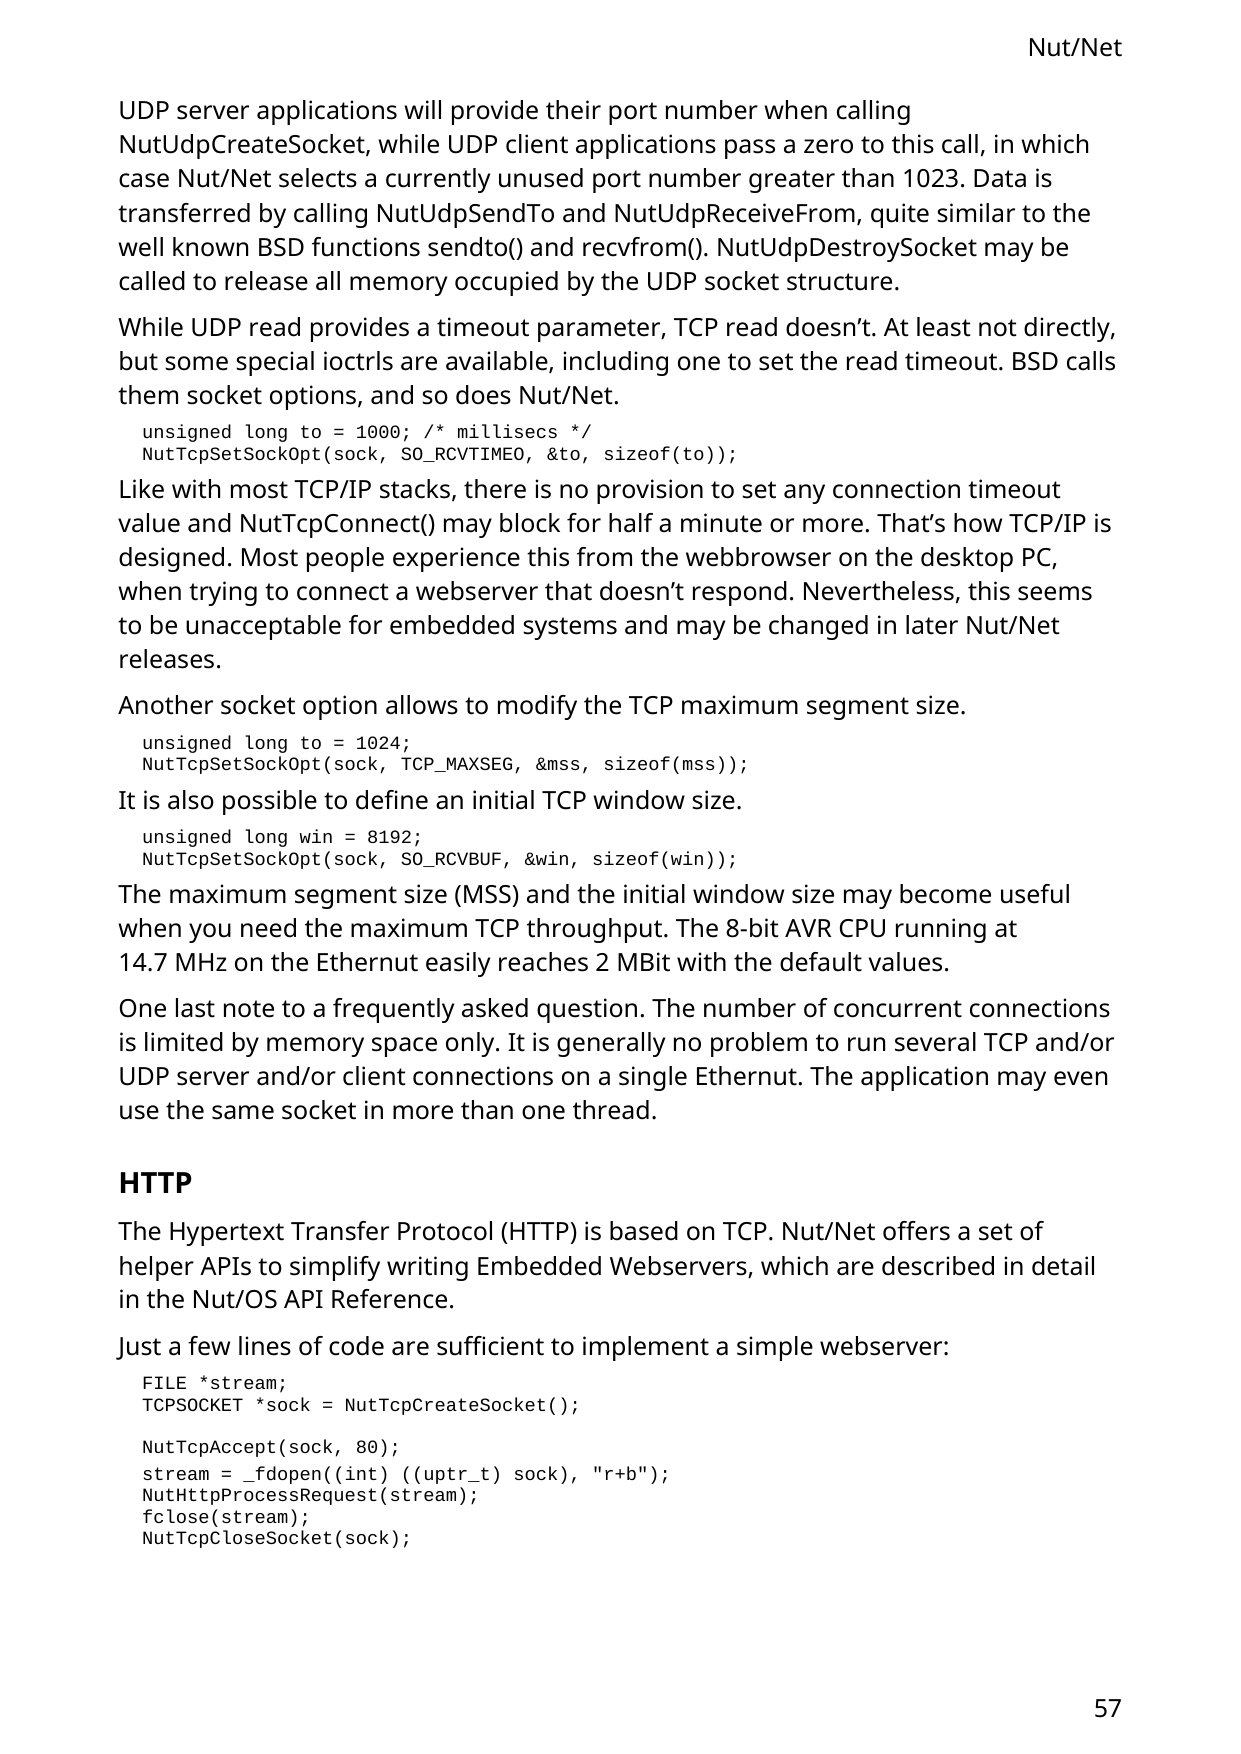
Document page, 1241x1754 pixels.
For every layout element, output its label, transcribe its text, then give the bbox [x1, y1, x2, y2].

text While UDP read provides a timeout parameter, TCP read doesn’t. At least not directly, but some special ioctrls are available, including one to set the read timeout. BSD calls them socket options, and so does Nut/Net. [118, 309, 1122, 411]
text Just a few lines of code are sufficient to implement a simple webserver: [118, 1328, 1122, 1362]
subtitle HTTP [118, 1162, 1122, 1202]
text UDP server applications will provide their port number when calling NutUdpCreateSocket, while UDP client applications pass a zero to this call, in which case Nut/Net selects a currently unused port number greater than 1023. Data is transferred by calling NutUdpSendTo and NutUdpReceiveFrom, quite similar to the well known BSD functions sendto() and recvfrom(). NutUdpDestroySocket may be called to release all memory occupied by the UDP socket structure. [118, 93, 1122, 297]
text stream = _fdopen((int) ((uptr_t) sock), "r+b"); NutHttpProcessRequest(stream); fclose(stream); NutTcpCloseSocket(sock); [142, 1465, 1122, 1550]
text The Hypertext Transfer Protocol (HTTP) is based on TCP. Nut/Net offers a set of helper APIs to simplify writing Embedded Webservers, which are described in detail in the Nut/OS API Reference. [118, 1214, 1122, 1316]
text unsigned long to = 1000; /* millisecs */ NutTcpSetSockOpt(sock, SO_RCVTIMEO, &to, sizeof(to)); [142, 423, 1122, 466]
text Another socket option allows to modify the TCP maximum segment size. [118, 688, 1122, 722]
text Like with most TCP/IP stacks, there is no provision to set any connection timeout value and NutTcpConnect() may block for half a minute or more. That’s how TCP/IP is designed. Most people experience this from the webbrowser on the desktop PC, when trying to connect a webserver that doesn’t respond. Nevertheless, this seems to be unacceptable for embedded systems and may be changed in later Nut/Net releases. [118, 472, 1122, 676]
text unsigned long to = 1024; NutTcpSetSockOpt(sock, TCP_MAXSEG, &mss, sizeof(mss)); [142, 734, 1122, 776]
text One last note to a frequently asked question. The number of concurrent connections is limited by memory space only. It is generally no problem to run several TCP and/or UDP server and/or client connections on a single Ethernut. The application may even use the same socket in more than one thread. [118, 991, 1122, 1127]
text FILE *stream; [142, 1374, 1122, 1395]
text unsigned long win = 8192; NutTcpSetSockOpt(sock, SO_RCVBUF, &win, sizeof(win)); [142, 828, 1122, 871]
text The maximum segment size (MSS) and the initial window size may become useful when you need the maximum TCP throughput. The 8-bit AVR CPU running at 14.7 MHz on the Ethernut easily reaches 2 MBit with the default values. [118, 877, 1122, 979]
text It is also possible to define an initial TCP window size. [118, 782, 1122, 816]
text TCPSOCKET *sock = NutTcpCreateSocket(); NutTcpAccept(sock, 80); [142, 1395, 1122, 1459]
